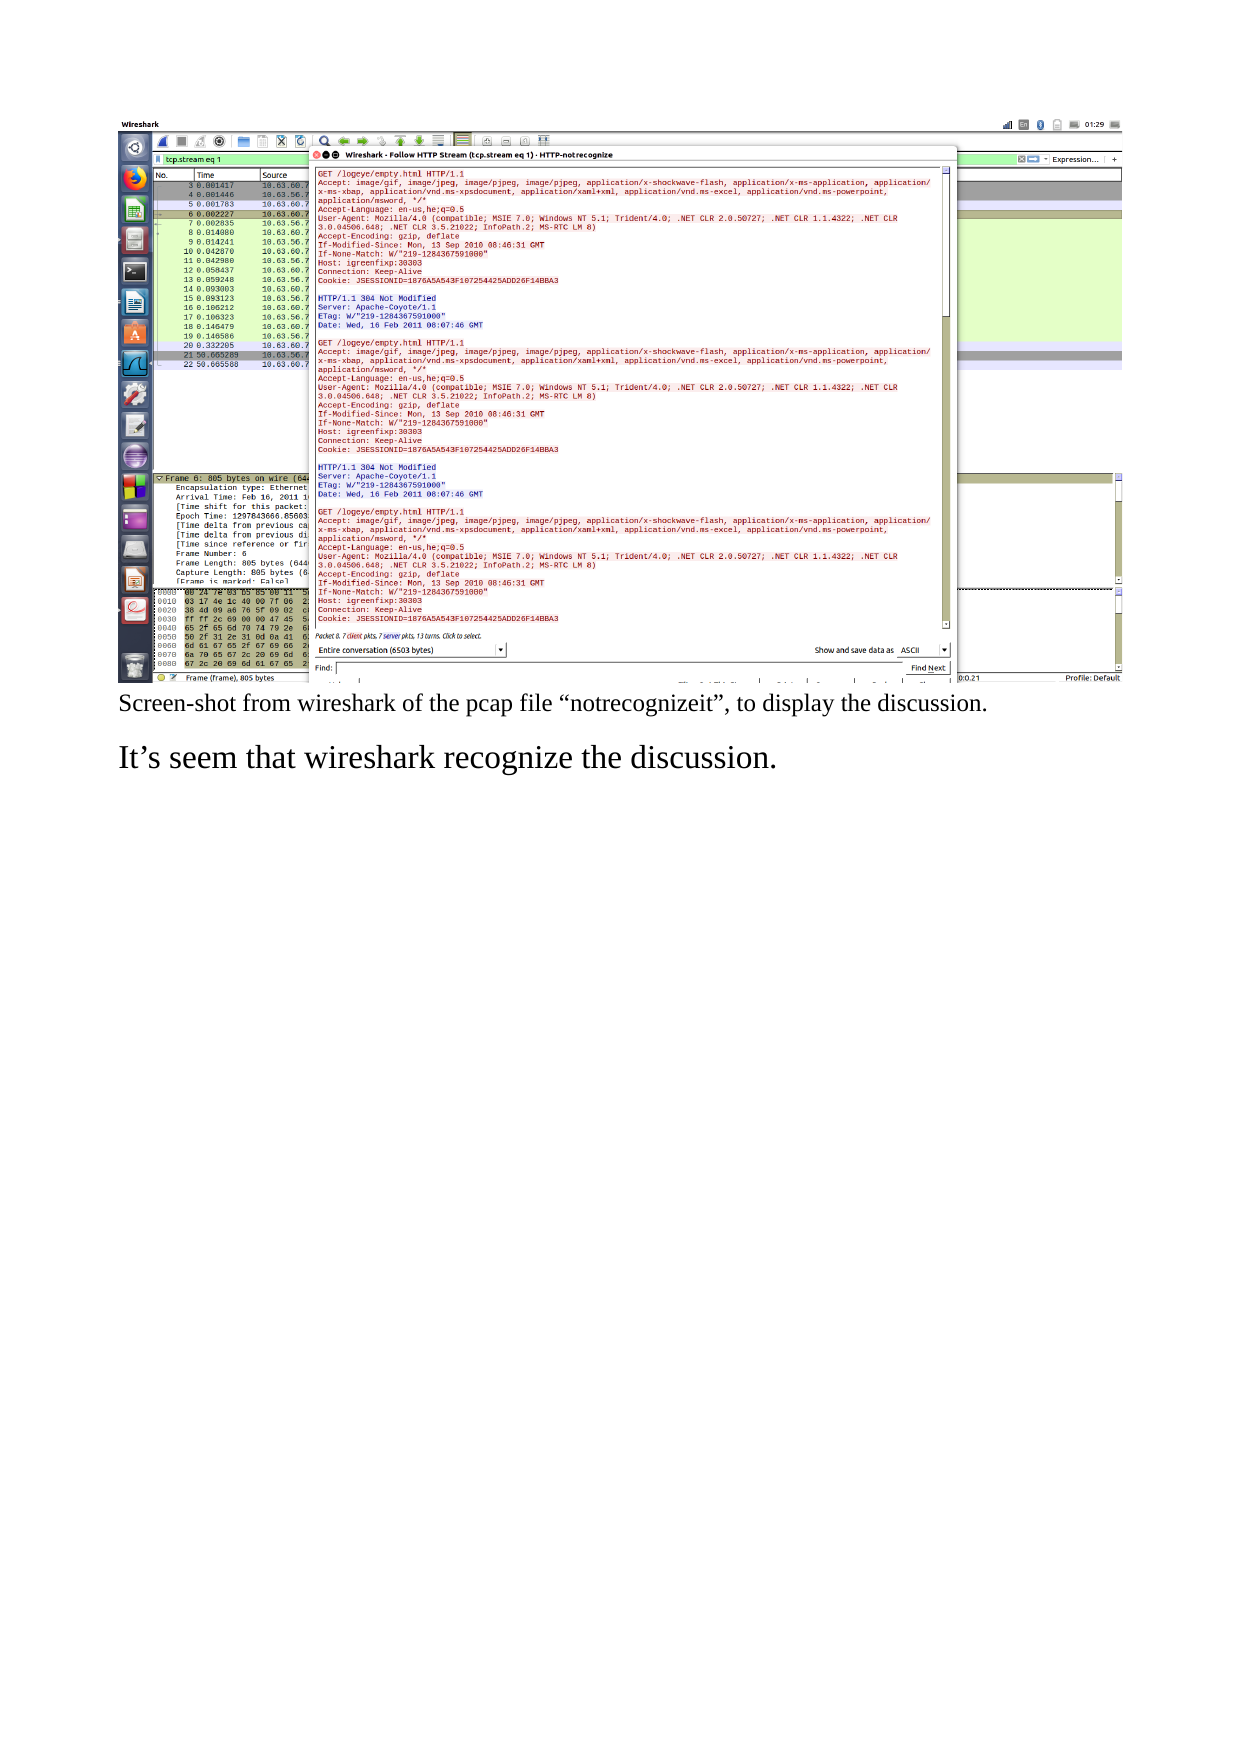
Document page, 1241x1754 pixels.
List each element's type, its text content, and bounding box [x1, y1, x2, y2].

text Screen-shot from wireshark of the pcap file “notrecognizeit”, to display the discussion. [118, 683, 1122, 717]
picture [118, 118, 1123, 683]
text It’s seem that wireshark recognize the discussion. [118, 738, 1122, 776]
